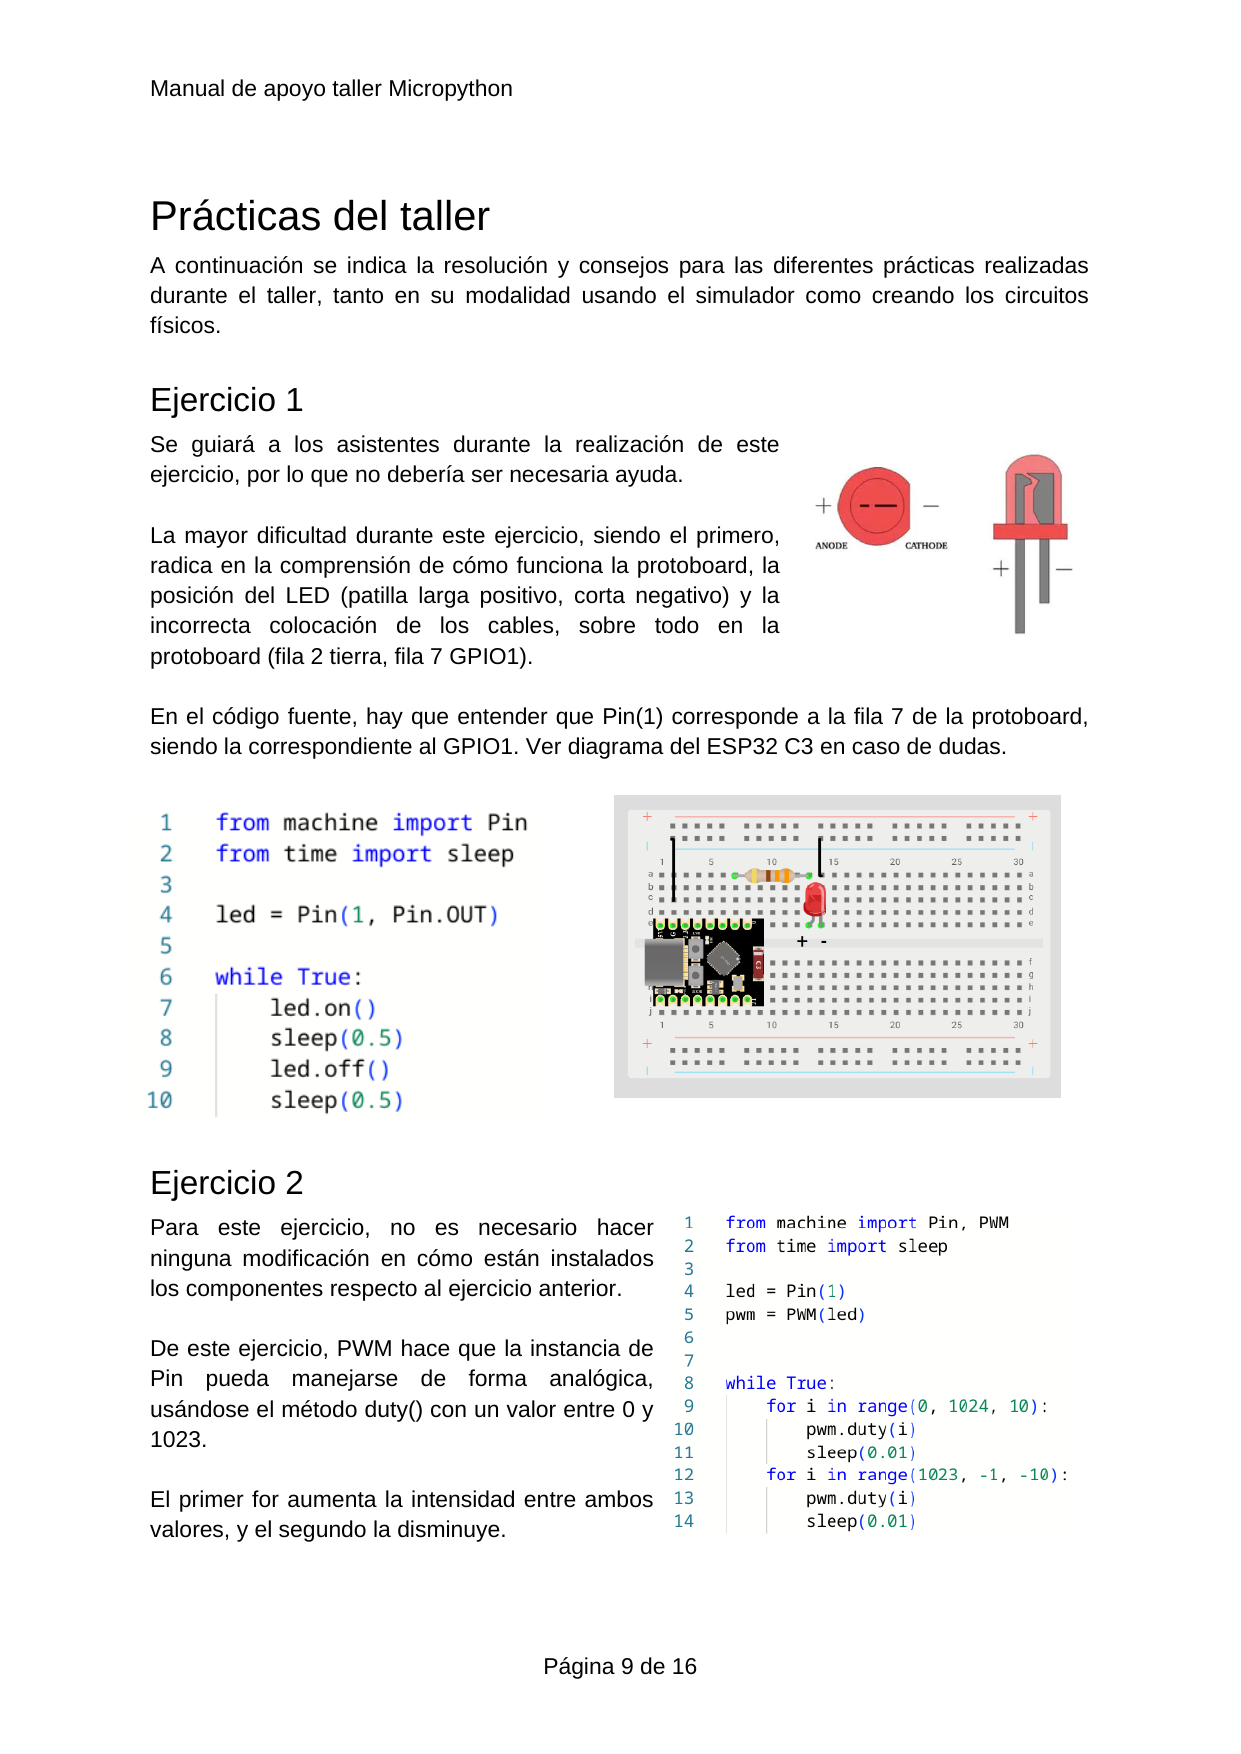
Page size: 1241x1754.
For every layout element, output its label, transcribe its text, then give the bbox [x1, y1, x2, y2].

text El primer for aumenta la intensidad entre ambos valores, y el segundo la disminuye. [150, 1486, 1090, 1543]
picture [673, 1200, 1072, 1534]
picture [799, 440, 1088, 641]
subtitle Ejercicio 2 [150, 1163, 1090, 1202]
text Para este ejercicio, no es necesario hacer ninguna modificación en cómo están instalados los componentes respecto al ejercicio anterior. [150, 1214, 673, 1301]
text De este ejercicio, PWM hace que la instancia de Pin pueda manejarse de forma analógica, usándose el método duty() con un valor entre 0 y 1023. [150, 1335, 673, 1452]
subtitle Prácticas del taller [150, 192, 1090, 239]
text En el código fuente, hay que entender que Pin(1) corresponde a la fila 7 de la protoboard, siendo la correspondiente al GPIO1. Ver diagrama del ESP32 C3 en caso de dudas. [150, 703, 1090, 759]
text La mayor dificultad durante este ejercicio, siendo el primero, radica en la comprensión de cómo funciona la protoboard, la posición del LED (patilla larga positivo, corta negativo) y la incorrecta colocación de los cables, sobre todo en la protoboard (fila 2 tierra, fila 7 GPIO1). [150, 522, 1090, 669]
picture [130, 786, 543, 1121]
picture [614, 795, 1061, 1098]
text Se guiará a los asistentes durante la realización de este ejercicio, por lo que no debería ser necesaria ayuda. [150, 431, 1090, 488]
text A continuación se indica la resolución y consejos para las diferentes prácticas realizadas durante el taller, tanto en su modalidad usando el simulador como creando los circuitos físicos. [150, 252, 1090, 339]
subtitle Ejercicio 1 [150, 380, 1090, 419]
